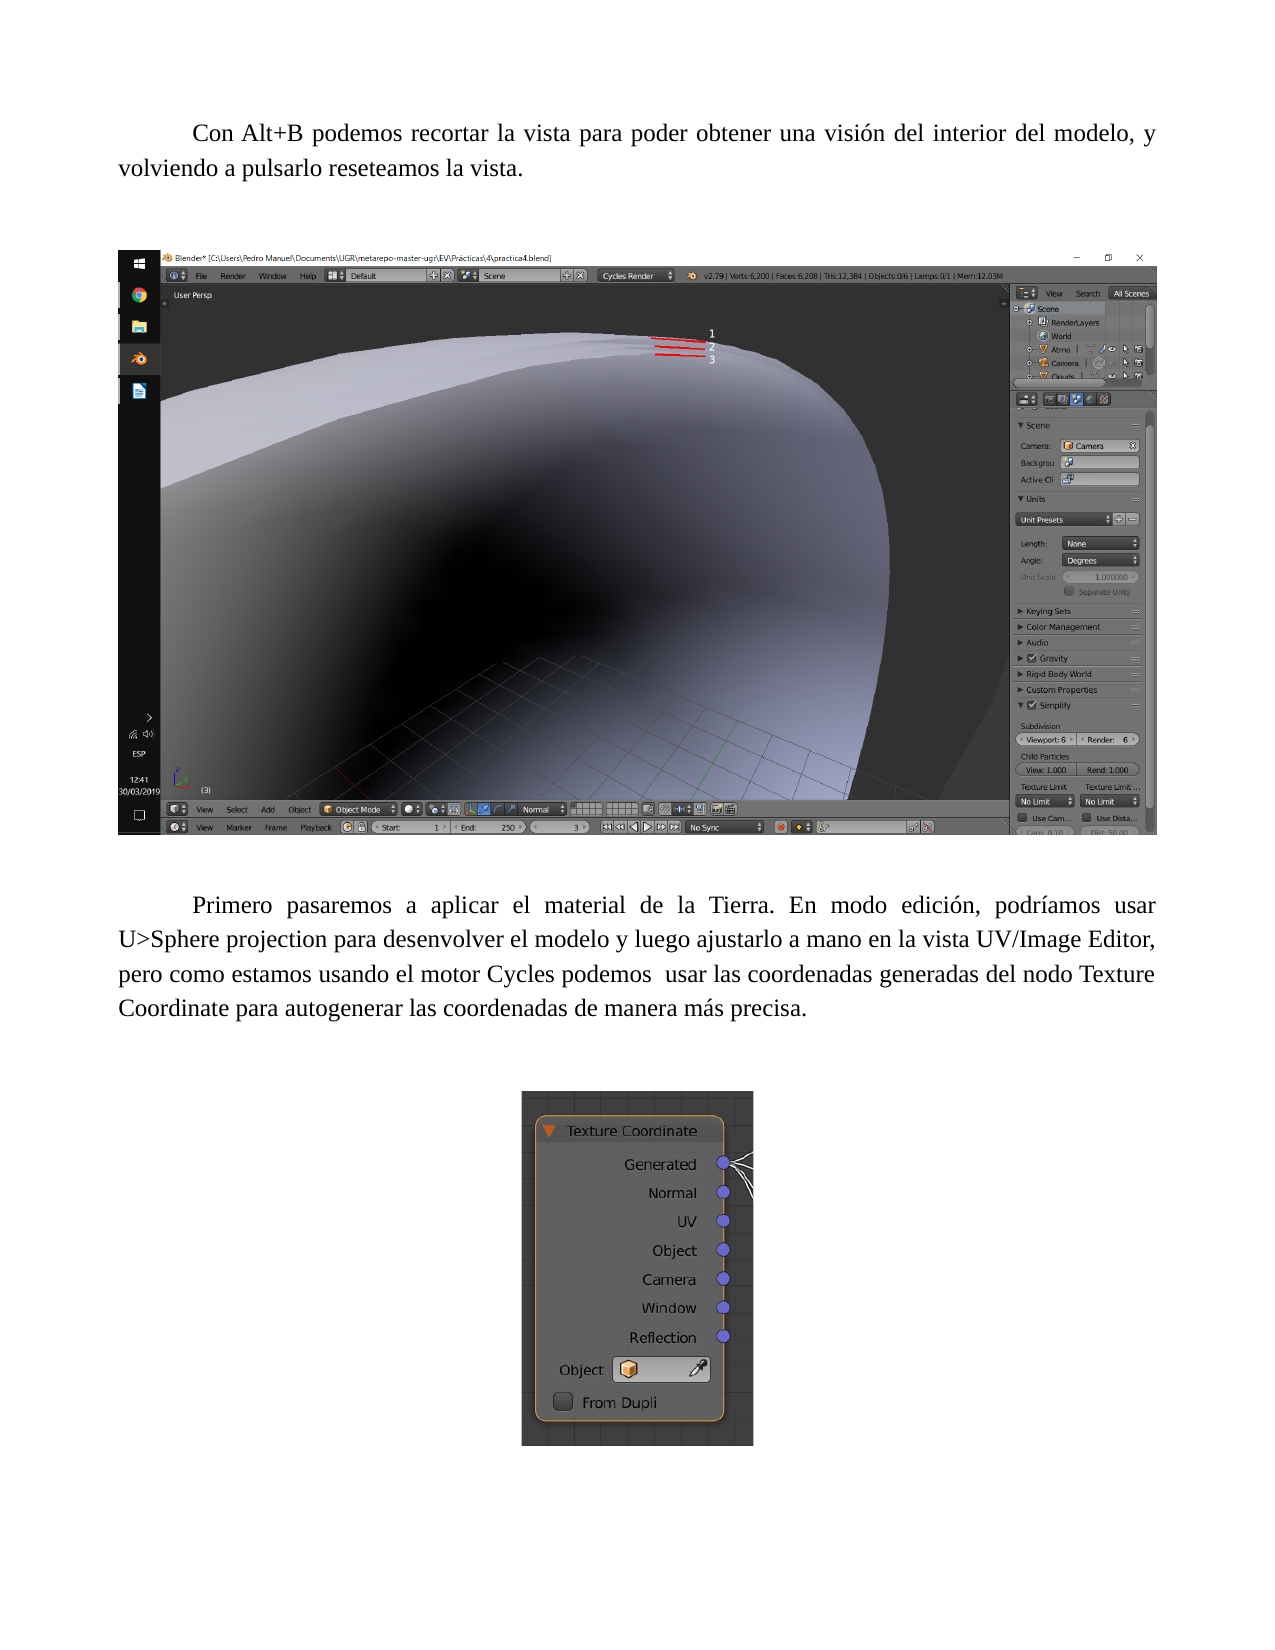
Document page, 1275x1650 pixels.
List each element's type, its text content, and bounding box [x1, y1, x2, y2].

text Con Alt+B podemos recortar la vista para poder obtener una visión del interior del modelo, y volviendo a pulsarlo reseteamos la vista. [118, 118, 1157, 181]
picture [521, 1091, 754, 1446]
text Primero pasaremos a aplicar el material de la Tierra. En modo edición, podríamos usar U>Sphere projection para desenvolver el modelo y luego ajustarlo a mano en la vista UV/Image Editor, pero como estamos usando el motor Cycles podemos usar las coordenadas generadas del nodo Texture Coordinate para autogenerar las coordenadas de manera más precisa. [118, 890, 1157, 1022]
picture [118, 250, 1157, 835]
